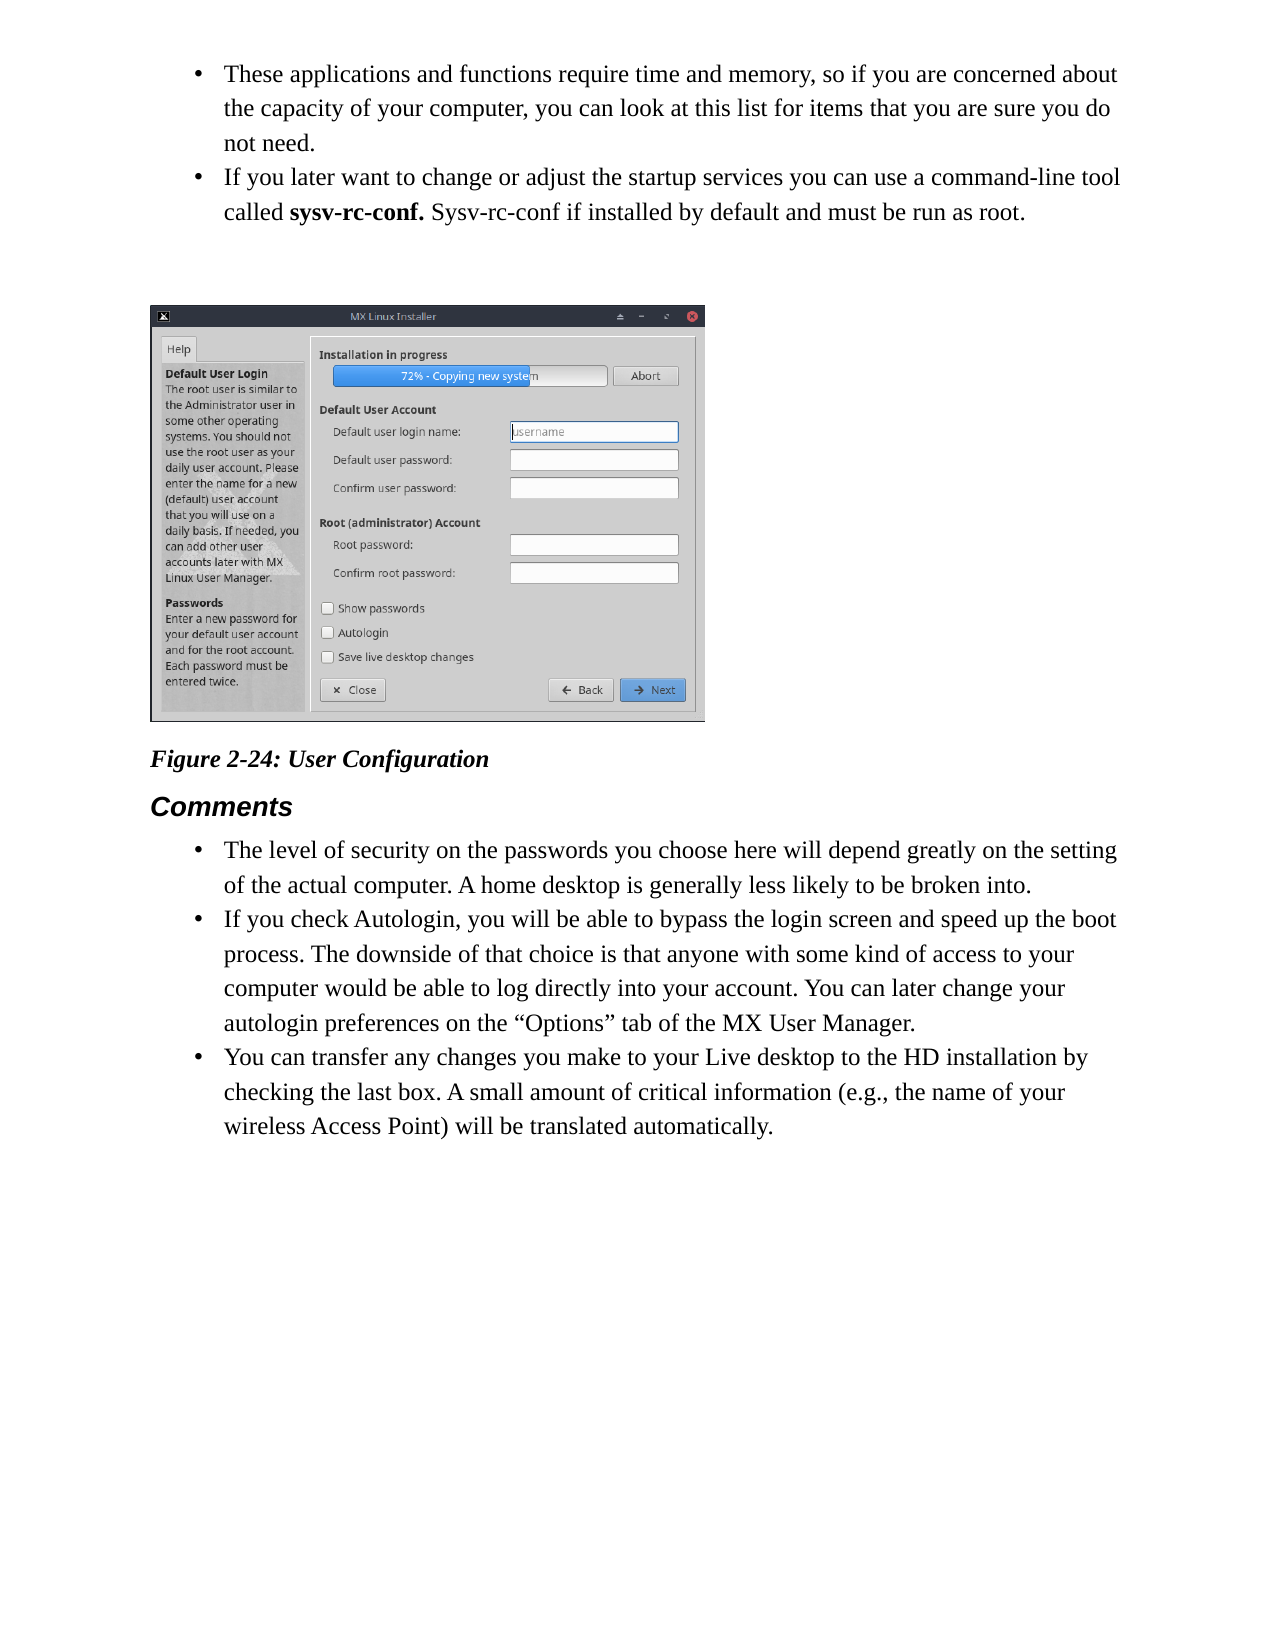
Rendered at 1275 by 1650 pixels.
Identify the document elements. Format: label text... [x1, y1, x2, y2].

list If you check Autologin, you will be able to bypass the login screen and speed up the boot process. The downside of that choice is that anyone with some kind of access to your computer would be able to log directly into your account. You can later change your autologin preferences on the “Options” tab of the MX User Manager. [194, 904, 1125, 1036]
subtitle Comments [150, 791, 1125, 823]
list These applications and functions require time and memory, so if you are concerned about the capacity of your computer, you can look at this list for items that you are sure you do not need. [194, 59, 1125, 157]
picture [150, 305, 705, 722]
list You can transfer any changes you make to your Live desktop to the HD installation by checking the last box. A small amount of critical information (e.g., the name of your wireless Access Point) will be translated automatically. [194, 1042, 1125, 1140]
text Figure 2-24: User Configuration [150, 281, 1125, 773]
list The level of security on the passwords you choose here will depend greatly on the setting of the actual computer. A home desktop is generally less likely to be broken into. [194, 835, 1125, 898]
list If you later want to change or adjust the startup services you can use a command-line tool called sysv-rc-conf. Sysv-rc-conf if installed by default and must be run as root. [194, 162, 1125, 226]
